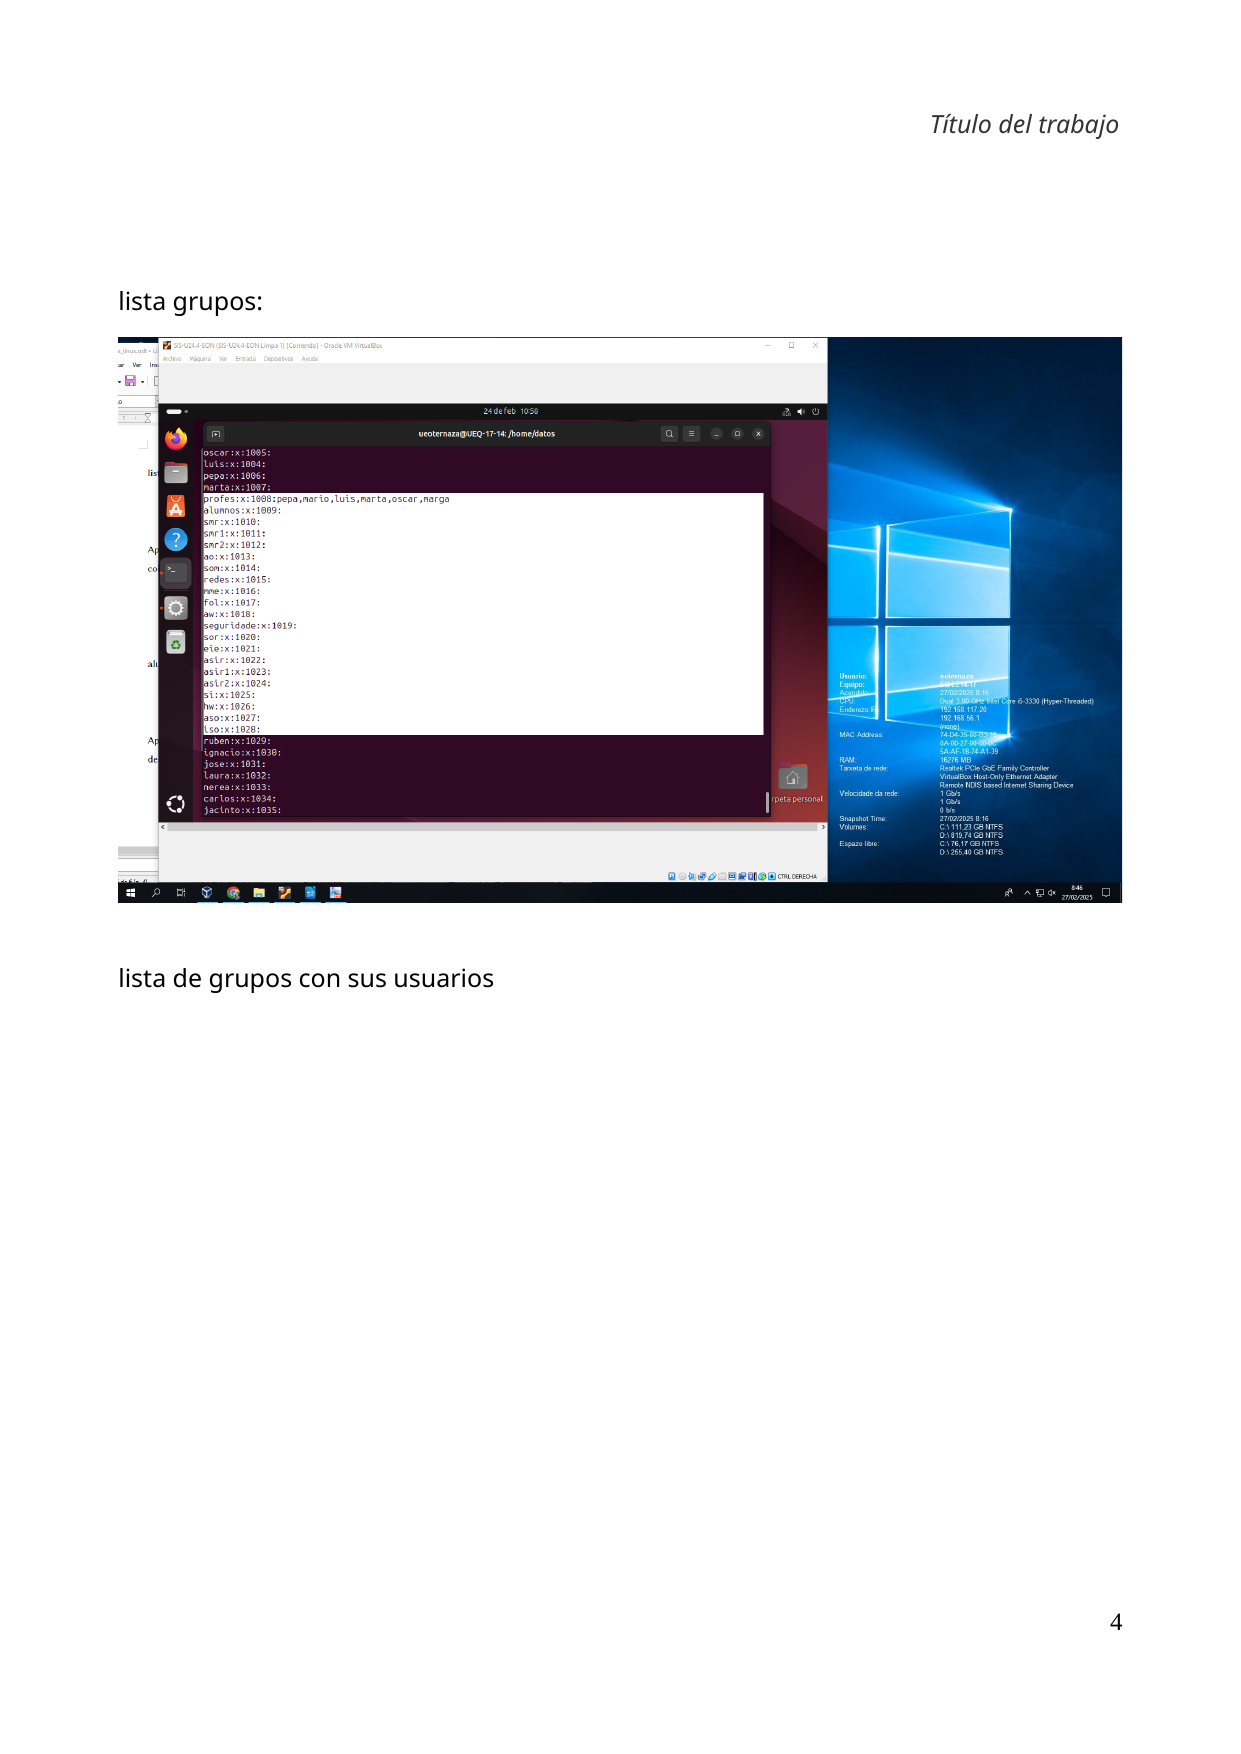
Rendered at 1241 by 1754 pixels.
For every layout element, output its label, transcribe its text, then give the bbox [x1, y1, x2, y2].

picture [118, 337, 1123, 903]
text lista de grupos con sus usuarios [118, 961, 1122, 995]
text lista grupos: [118, 284, 1122, 318]
